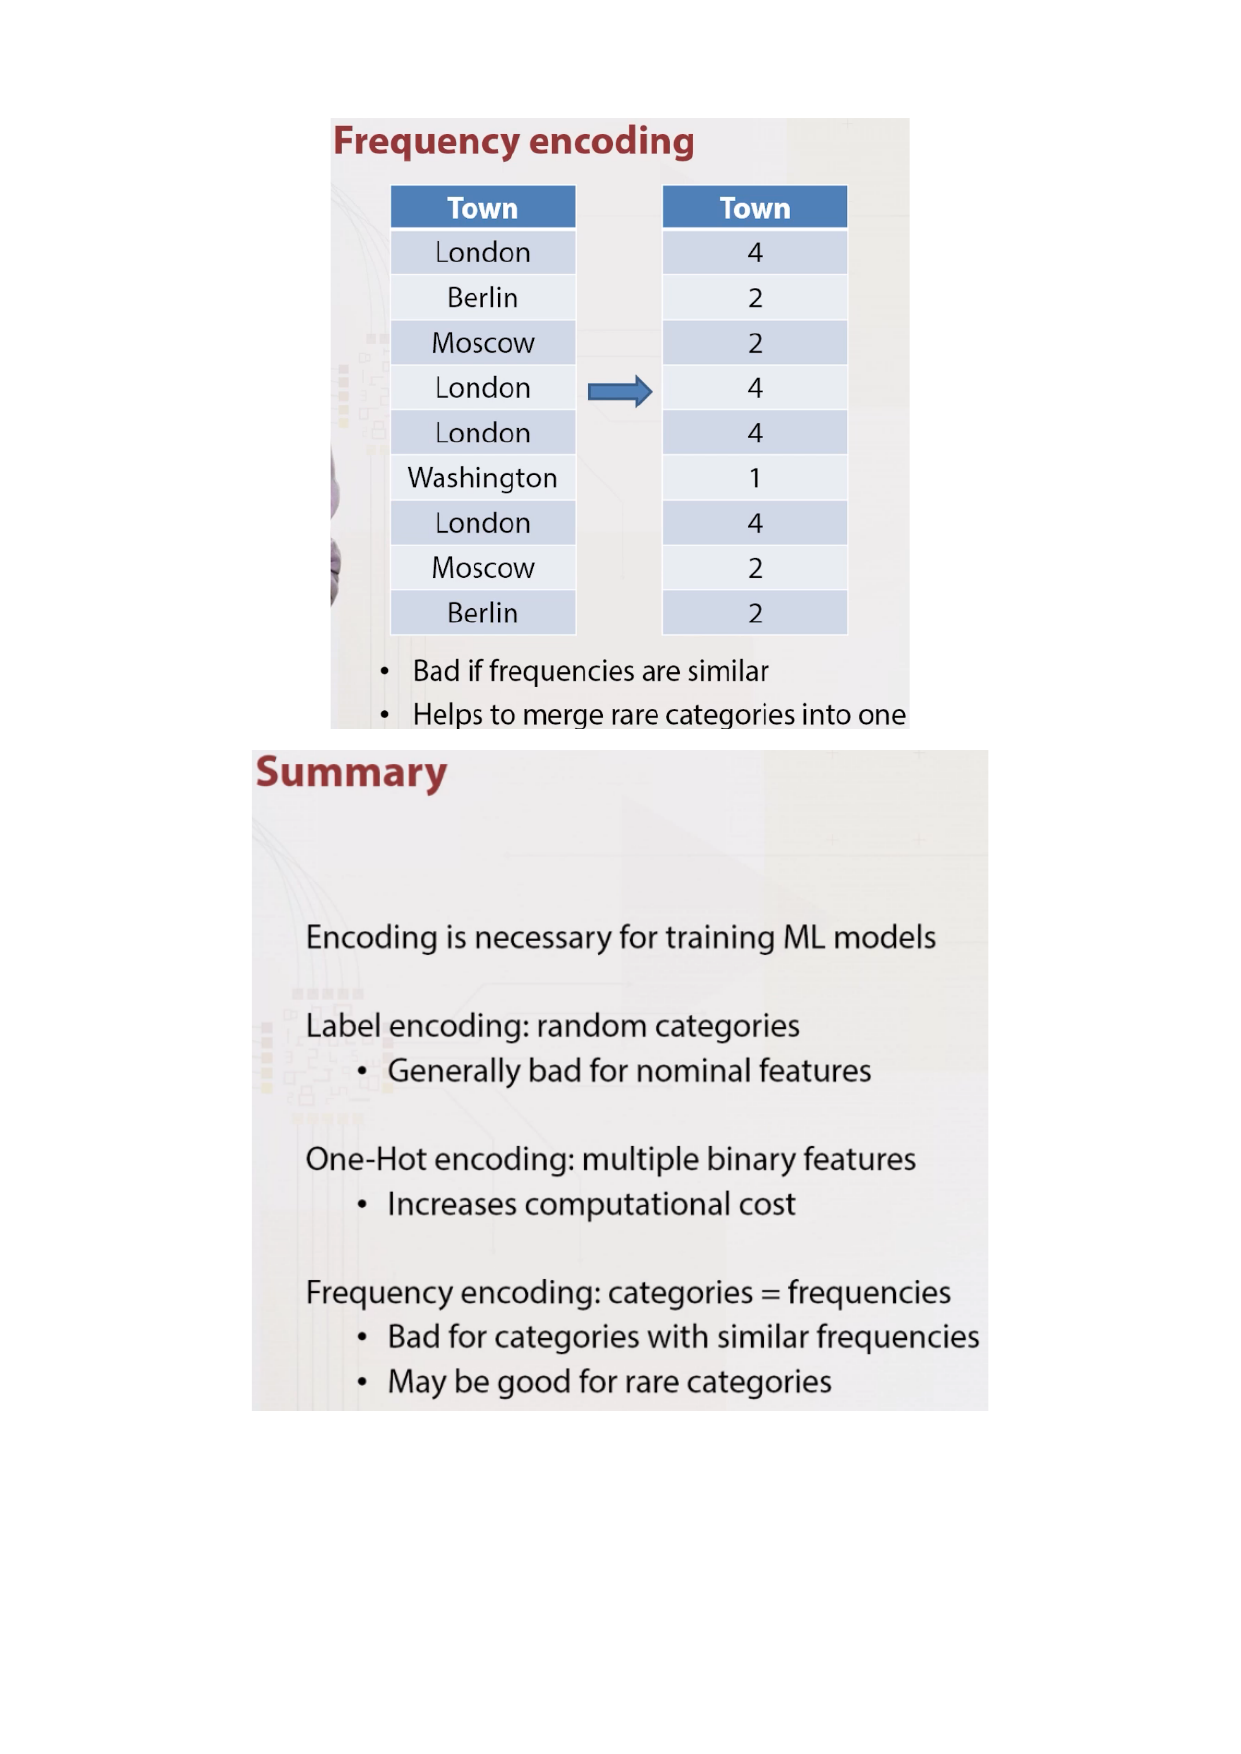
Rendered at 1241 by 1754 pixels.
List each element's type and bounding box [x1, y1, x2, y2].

picture [251, 750, 989, 1411]
picture [330, 118, 910, 729]
